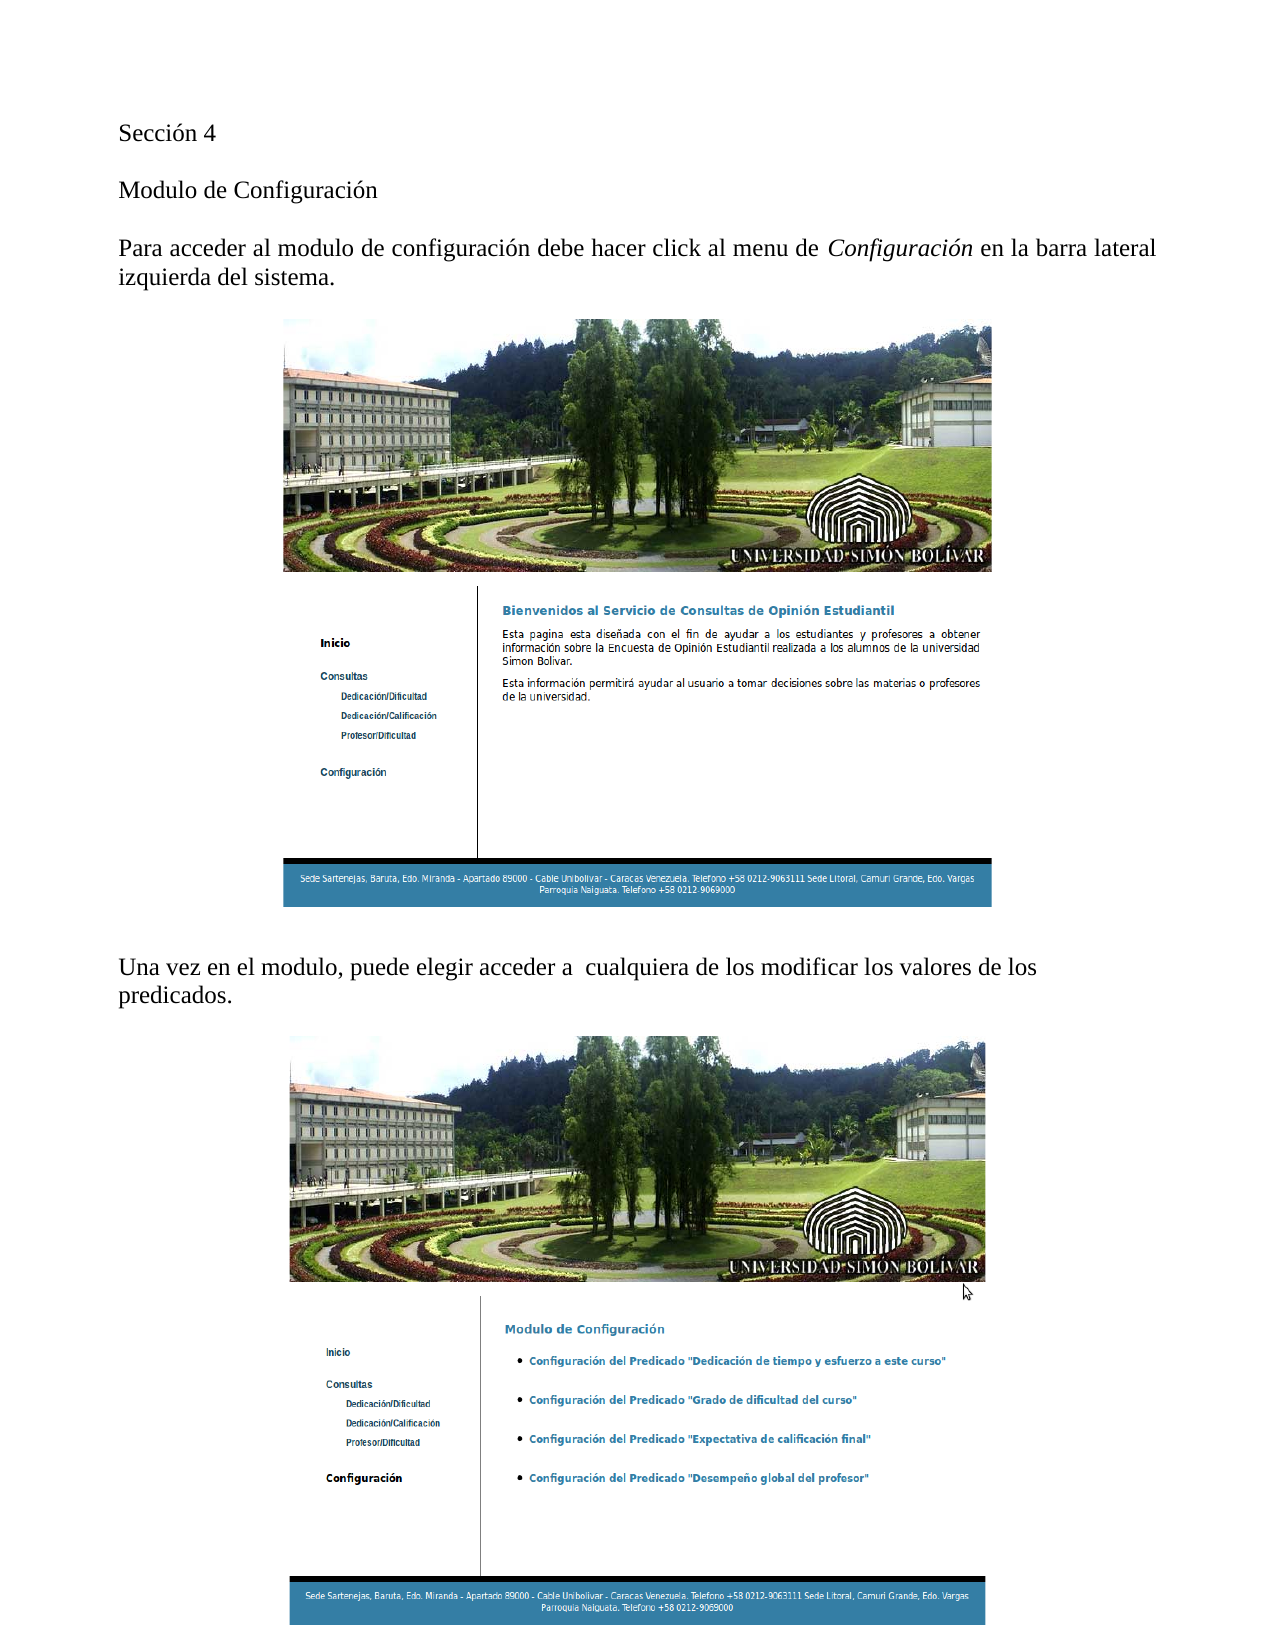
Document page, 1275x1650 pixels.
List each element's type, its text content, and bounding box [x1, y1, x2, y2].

text Modulo de Configuración [118, 176, 1157, 204]
text Sección 4 [118, 118, 1157, 147]
text predicados. [118, 981, 1157, 1009]
text Una vez en el modulo, puede elegir acceder a cualquiera de los modificar los valores de los [118, 952, 1157, 981]
text Para acceder al modulo de configuración debe hacer click al menu de Configuración en la barra lateral izquierda del sistema. [118, 233, 1157, 291]
picture [289, 1036, 986, 1625]
picture [283, 319, 992, 907]
